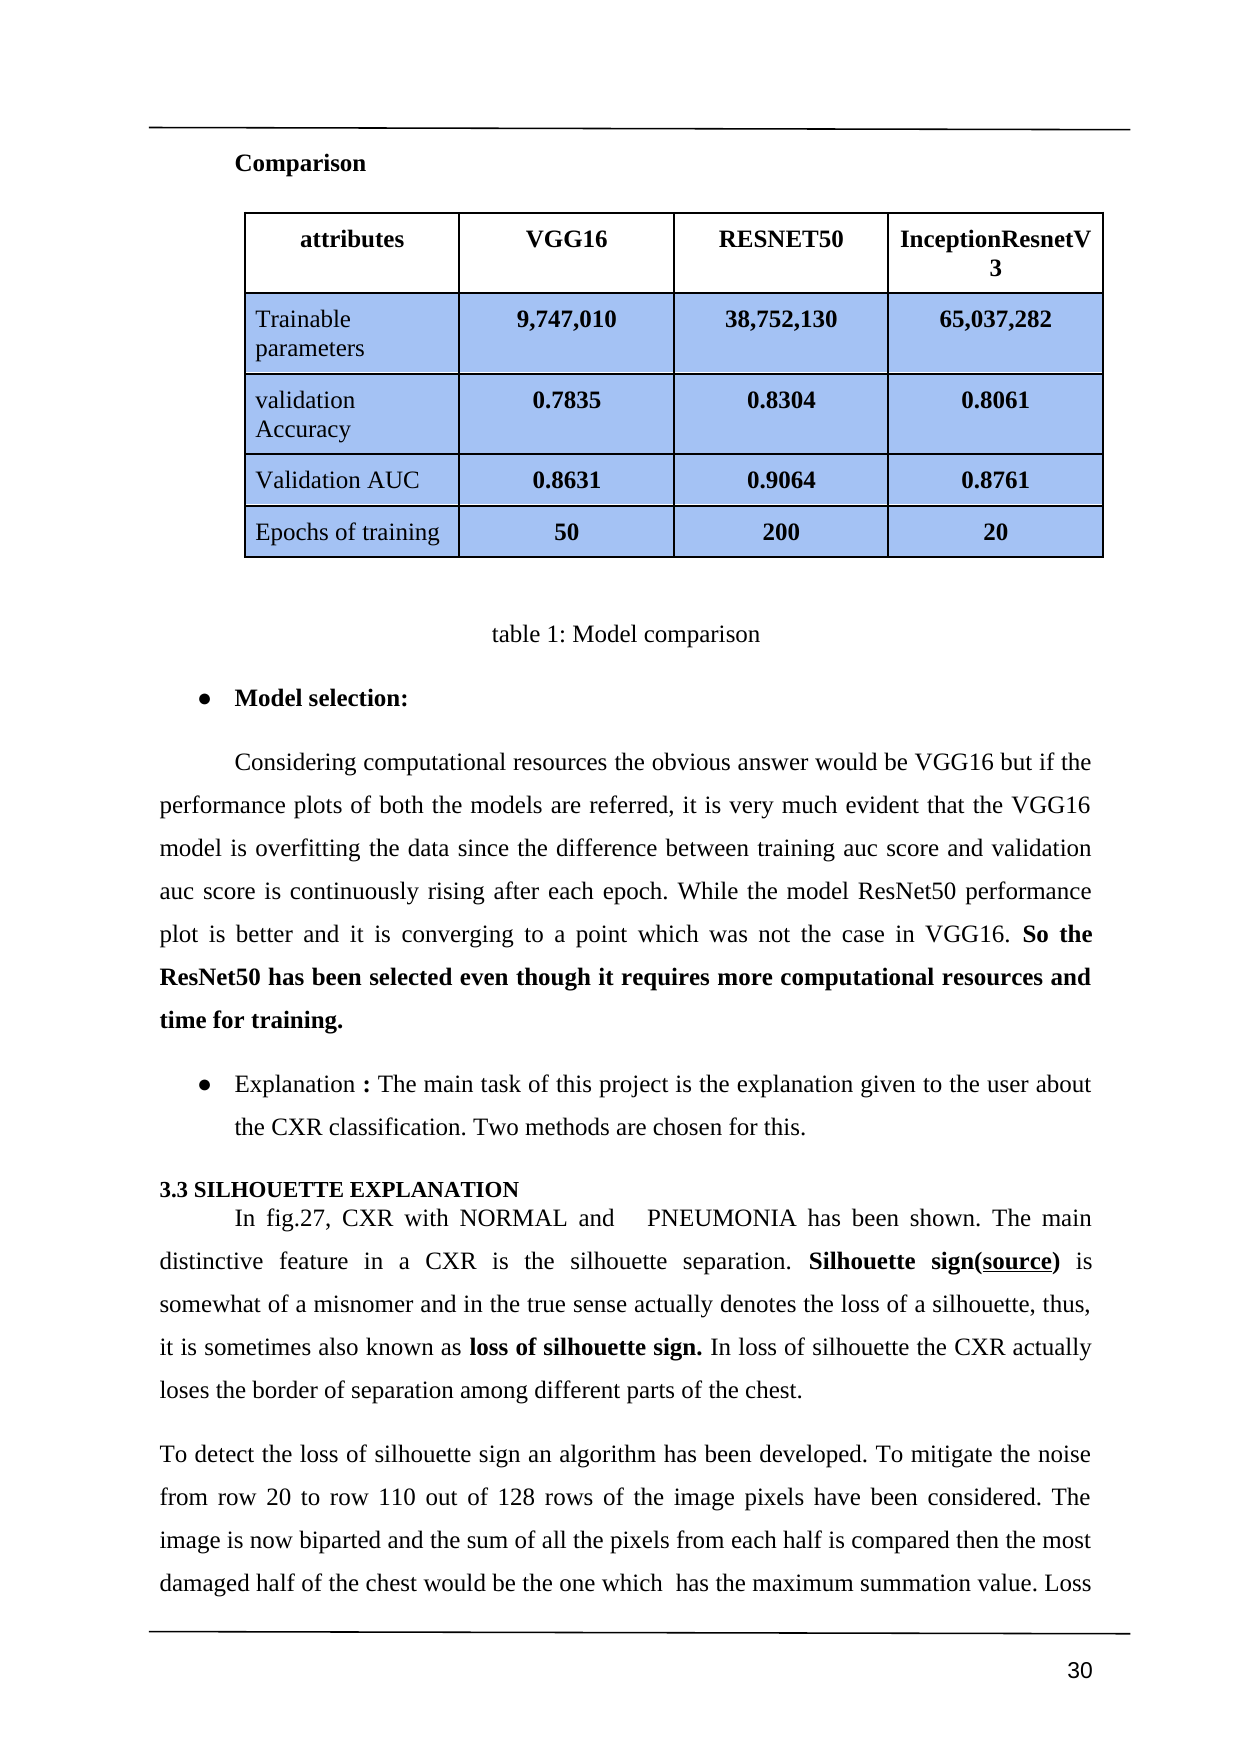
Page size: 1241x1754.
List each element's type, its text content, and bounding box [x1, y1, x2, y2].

table_cell 65,037,282 [889, 294, 1102, 372]
table_cell Epochs of training [246, 507, 458, 556]
table_cell 200 [675, 507, 887, 556]
text Comparison [234, 148, 1092, 176]
text In fig.27, CXR with NORMAL and PNEUMONIA has been shown. The main distinctive feature in a CXR is the silhouette separation. Silhouette sign(source) is somewhat of a misnomer and in the true sense actually denotes the loss of a silhouette, thus, it is sometimes also known as loss of silhouette sign. In loss of silhouette the CXR actually loses the border of separation among different parts of the chest. [159, 1203, 1092, 1404]
table_cell 0.8761 [889, 455, 1102, 504]
table_cell 50 [460, 507, 673, 556]
table_header attributes [246, 214, 458, 292]
table_cell 0.9064 [675, 455, 887, 504]
table_header VGG16 [460, 214, 673, 292]
table_cell 0.7835 [460, 375, 673, 453]
table_cell 0.8061 [889, 375, 1102, 453]
table_cell Trainable parameters [246, 294, 458, 372]
table_header InceptionResnetV3 [889, 214, 1102, 292]
list Model selection: [197, 683, 1092, 711]
subtitle 3.3 SILHOUETTE EXPLANATION [159, 1176, 1092, 1203]
text To detect the loss of silhouette sign an algorithm has been developed. To mitigate the noise from row 20 to row 110 out of 128 rows of the image pixels have been considered. The image is now biparted and the sum of all the pixels from each half is compared then the most damaged half of the chest would be the one which has the maximum summation value. Loss [159, 1439, 1092, 1597]
table_cell 38,752,130 [675, 294, 887, 372]
table_cell Validation AUC [246, 455, 458, 504]
list Explanation : The main task of this project is the explanation given to the user about the CXR classification. Two methods are chosen for this. [197, 1069, 1092, 1141]
table_cell 0.8631 [460, 455, 673, 504]
table_header RESNET50 [675, 214, 887, 292]
table_cell 20 [889, 507, 1102, 556]
table_cell 9,747,010 [460, 294, 673, 372]
text table 1: Model comparison [159, 619, 1092, 647]
table_cell 0.8304 [675, 375, 887, 453]
text Considering computational resources the obvious answer would be VGG16 but if the performance plots of both the models are referred, it is very much evident that the VGG16 model is overfitting the data since the difference between training auc score and validation auc score is continuously rising after each epoch. While the model ResNet50 performance plot is better and it is converging to a point which was not the case in VGG16. So the ResNet50 has been selected even though it requires more computational resources and time for training. [159, 747, 1092, 1034]
table_cell validation Accuracy [246, 375, 458, 453]
